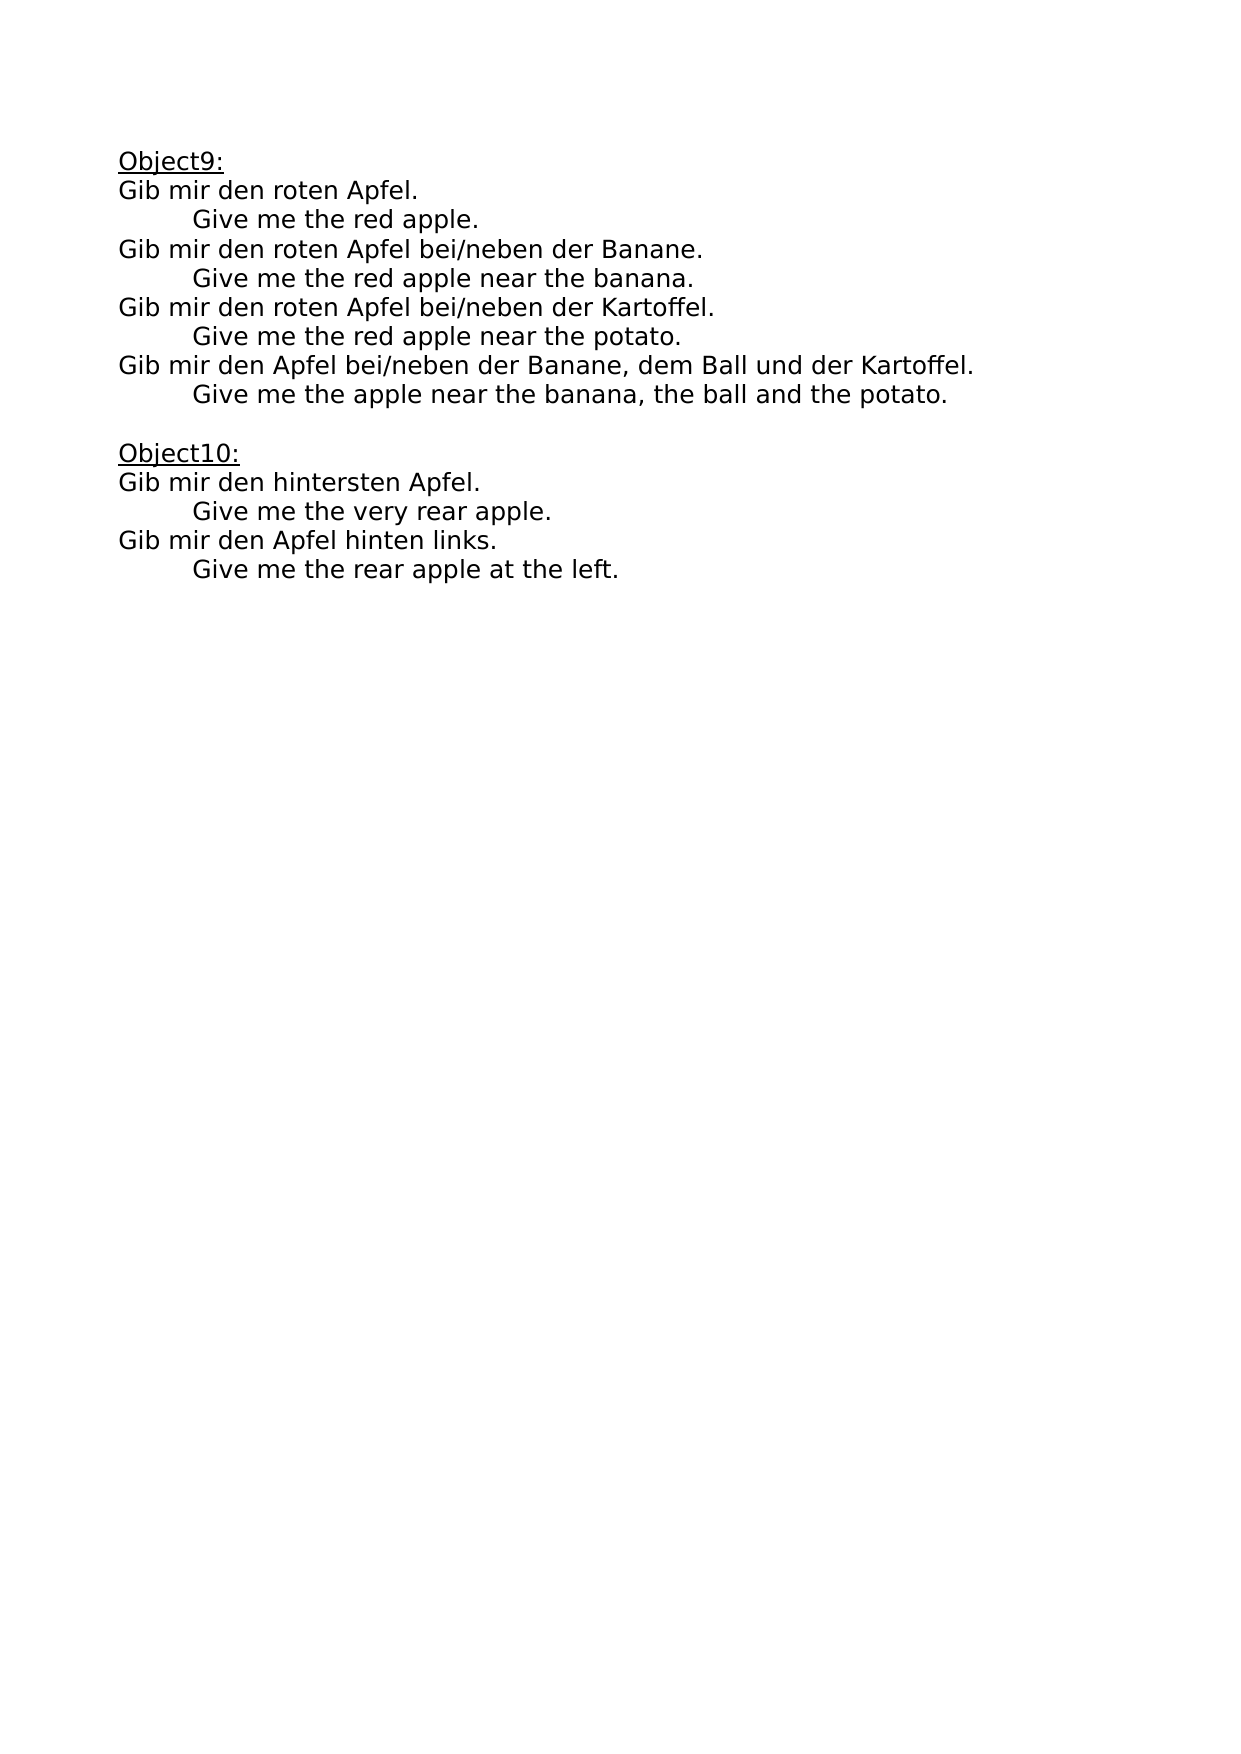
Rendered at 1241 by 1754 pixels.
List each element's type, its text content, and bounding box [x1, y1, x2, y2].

text Object10: [118, 439, 1122, 468]
text Give me the very rear apple. [118, 497, 1122, 526]
text Gib mir den Apfel bei/neben der Banane, dem Ball und der Kartoffel. [118, 351, 1122, 381]
text Gib mir den roten Apfel bei/neben der Banane. [118, 235, 1122, 264]
text Object9: [118, 147, 1122, 176]
text Gib mir den Apfel hinten links. [118, 526, 1122, 556]
text Give me the apple near the banana, the ball and the potato. [118, 381, 1122, 410]
text Gib mir den roten Apfel. [118, 176, 1122, 206]
text Gib mir den roten Apfel bei/neben der Kartoffel. [118, 293, 1122, 322]
text Give me the red apple. [118, 206, 1122, 235]
text Give me the rear apple at the left. [118, 556, 1122, 585]
text Give me the red apple near the potato. [118, 322, 1122, 351]
text Give me the red apple near the banana. [118, 264, 1122, 293]
text Gib mir den hintersten Apfel. [118, 468, 1122, 497]
